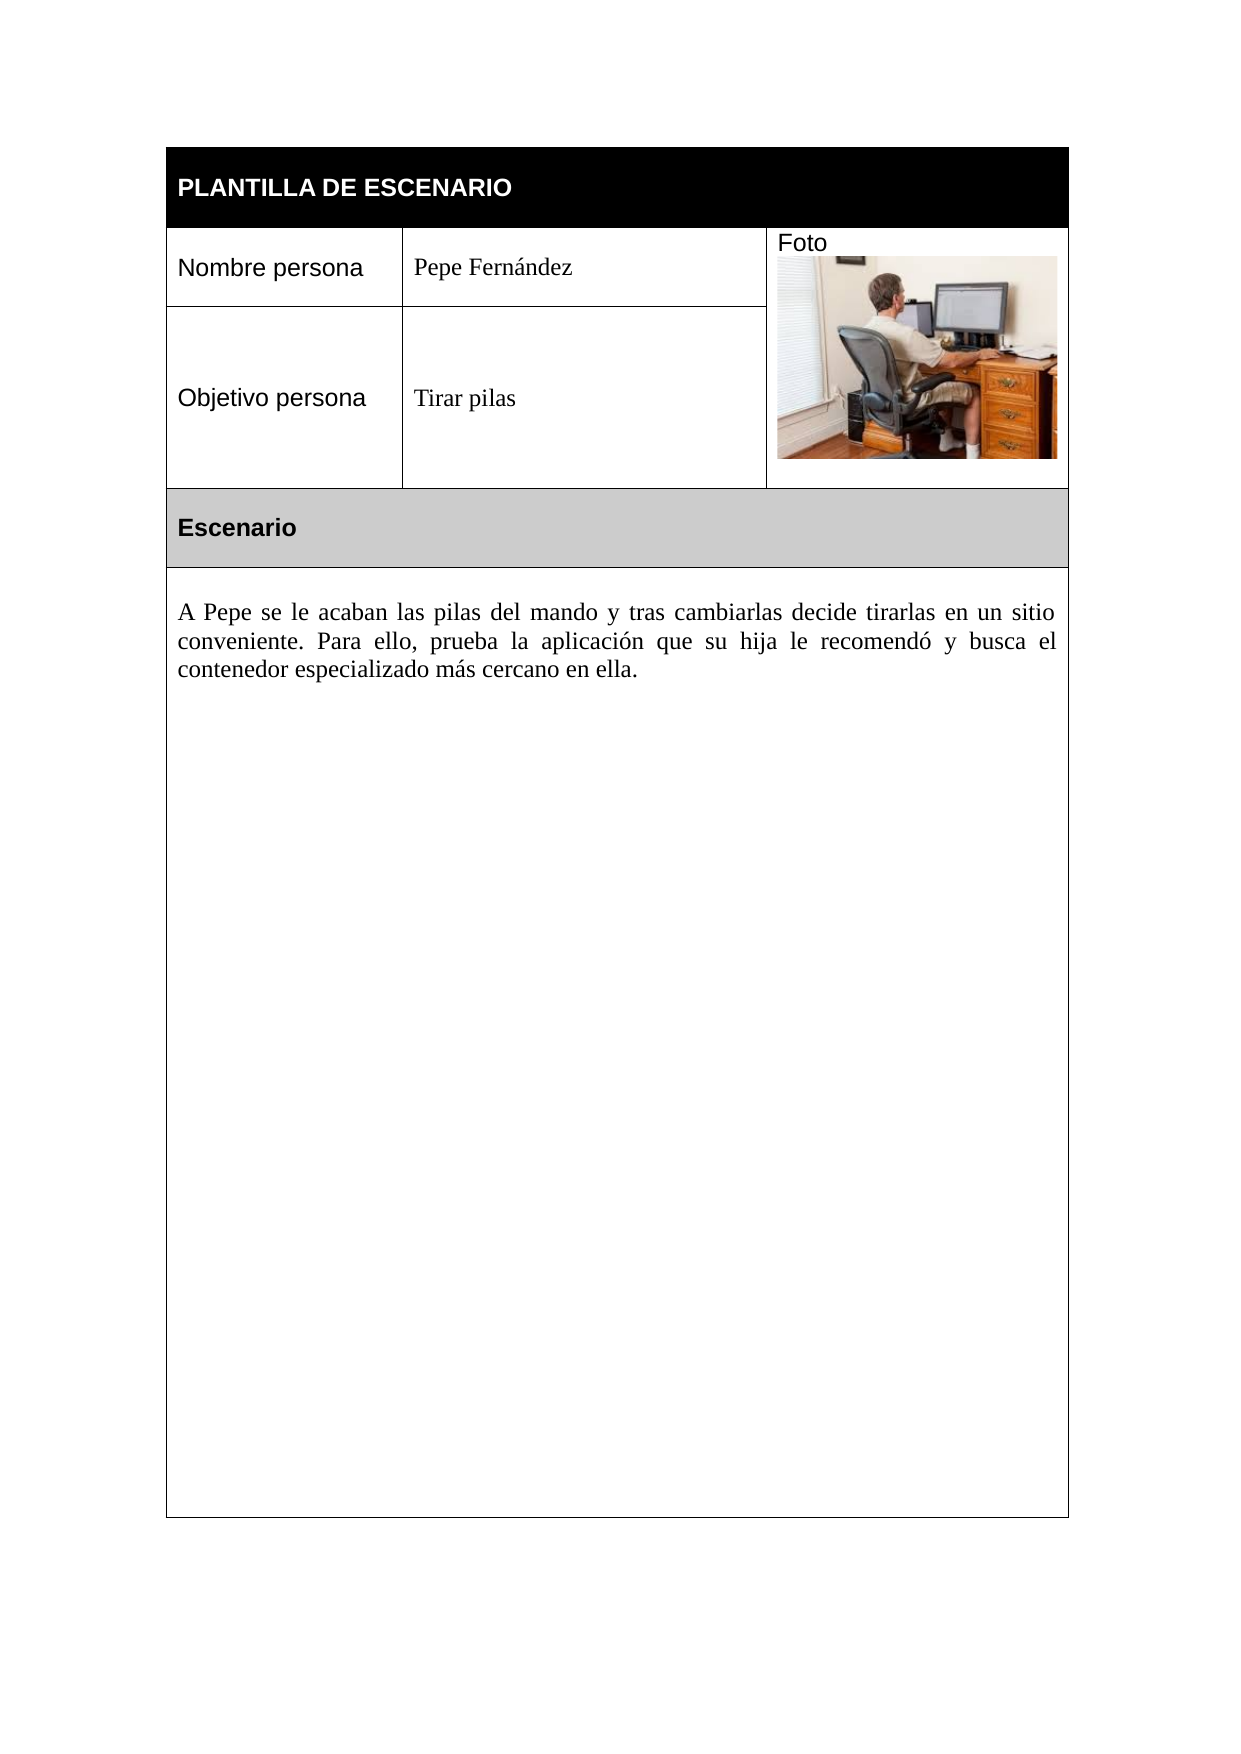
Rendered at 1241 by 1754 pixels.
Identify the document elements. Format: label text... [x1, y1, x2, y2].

table_cell Pepe Fernández [403, 228, 766, 306]
table_cell Foto [767, 228, 1068, 487]
table_header PLANTILLA DE ESCENARIO [167, 148, 1068, 227]
table_cell Objetivo persona [167, 307, 402, 487]
table_cell A Pepe se le acaban las pilas del mando y tras cambiarlas decide tirarlas en un sitio conveniente. Para ello, prueba la aplicación que su hija le recomendó y busca el contenedor especializado más cercano en ella. [167, 568, 1068, 1517]
table_cell Nombre persona [167, 228, 402, 306]
picture [777, 256, 1058, 459]
table_cell Escenario [167, 489, 1068, 567]
table_cell Tirar pilas [403, 307, 766, 487]
